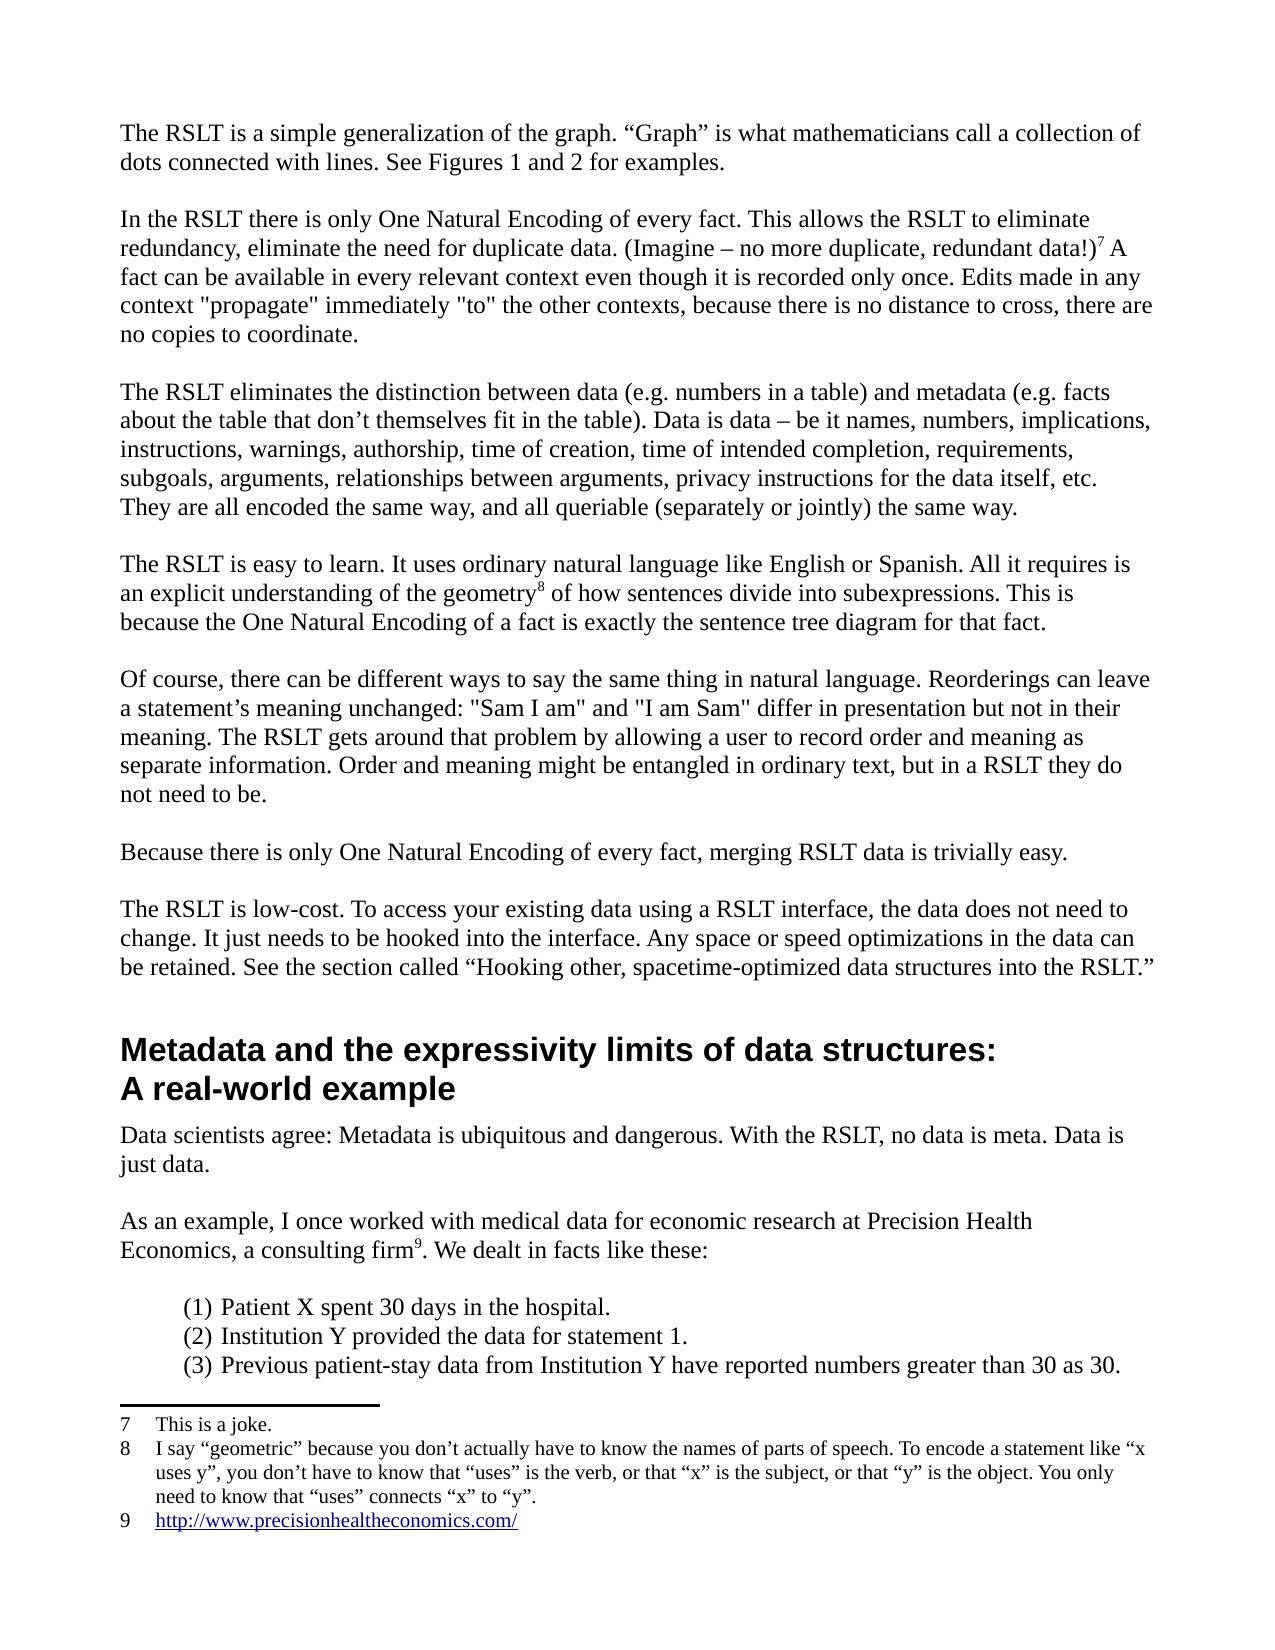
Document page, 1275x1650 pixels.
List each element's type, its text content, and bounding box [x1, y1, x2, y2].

text Of course, there can be different ways to say the same thing in natural language. Reorderings can leave a statement’s meaning unchanged: "Sam I am" and "I am Sam" differ in presentation but not in their meaning. The RSLT gets around that problem by allowing a user to record order and meaning as separate information. Order and meaning might be entangled in ordinary text, but in a RSLT they do not need to be. [120, 664, 1155, 808]
text This is a joke. [120, 1412, 1155, 1436]
list Previous patient-stay data from Institution Y have reported numbers greater than 30 as 30. [183, 1350, 1155, 1379]
text In the RSLT there is only One Natural Encoding of every fact. This allows the RSLT to eliminate redundancy, eliminate the need for duplicate data. (Imagine – no more duplicate, redundant data!) A fact can be available in every relevant context even though it is recorded only once. Edits made in any context "propagate" immediately "to" the other contexts, because there is no distance to cross, there are no copies to coordinate. [120, 204, 1155, 348]
text http://www.precisionhealtheconomics.com/ [120, 1508, 1155, 1532]
text Because there is only One Natural Encoding of every fact, merging RSLT data is trivially easy. [120, 837, 1155, 866]
list Patient X spent 30 days in the hospital. [183, 1292, 1155, 1321]
text The RSLT is a simple generalization of the graph. “Graph” is what mathematicians call a collection of dots connected with lines. See Figures 1 and 2 for examples. [120, 118, 1155, 176]
list Institution Y provided the data for statement 1. [183, 1321, 1155, 1350]
subtitle Metadata and the expressivity limits of data structures: A real-world example [120, 1030, 1155, 1107]
text The RSLT is easy to learn. It uses ordinary natural language like English or Spanish. All it requires is an explicit understanding of the geometry of how sentences divide into subexpressions. This is because the One Natural Encoding of a fact is exactly the sentence tree diagram for that fact. [120, 549, 1155, 636]
text I say “geometric” because you don’t actually have to know the names of parts of speech. To encode a statement like “x uses y”, you don’t have to know that “uses” is the verb, or that “x” is the subject, or that “y” is the object. You only need to know that “uses” connects “x” to “y”. [120, 1436, 1155, 1508]
text Data scientists agree: Metadata is ubiquitous and dangerous. With the RSLT, no data is meta. Data is just data. [120, 1120, 1155, 1177]
text The RSLT is low-cost. To access your existing data using a RSLT interface, the data does not need to change. It just needs to be hooked into the interface. Any space or speed optimizations in the data can be retained. See the section called “Hooking other, spacetime-optimized data structures into the RSLT.” [120, 894, 1155, 981]
text As an example, I once worked with medical data for economic research at Precision Health Economics, a consulting firm. We dealt in facts like these: [120, 1206, 1155, 1264]
text The RSLT eliminates the distinction between data (e.g. numbers in a table) and metadata (e.g. facts about the table that don’t themselves fit in the table). Data is data – be it names, numbers, implications, instructions, warnings, authorship, time of creation, time of intended completion, requirements, subgoals, arguments, relationships between arguments, privacy instructions for the data itself, etc. They are all encoded the same way, and all queriable (separately or jointly) the same way. [120, 377, 1155, 521]
